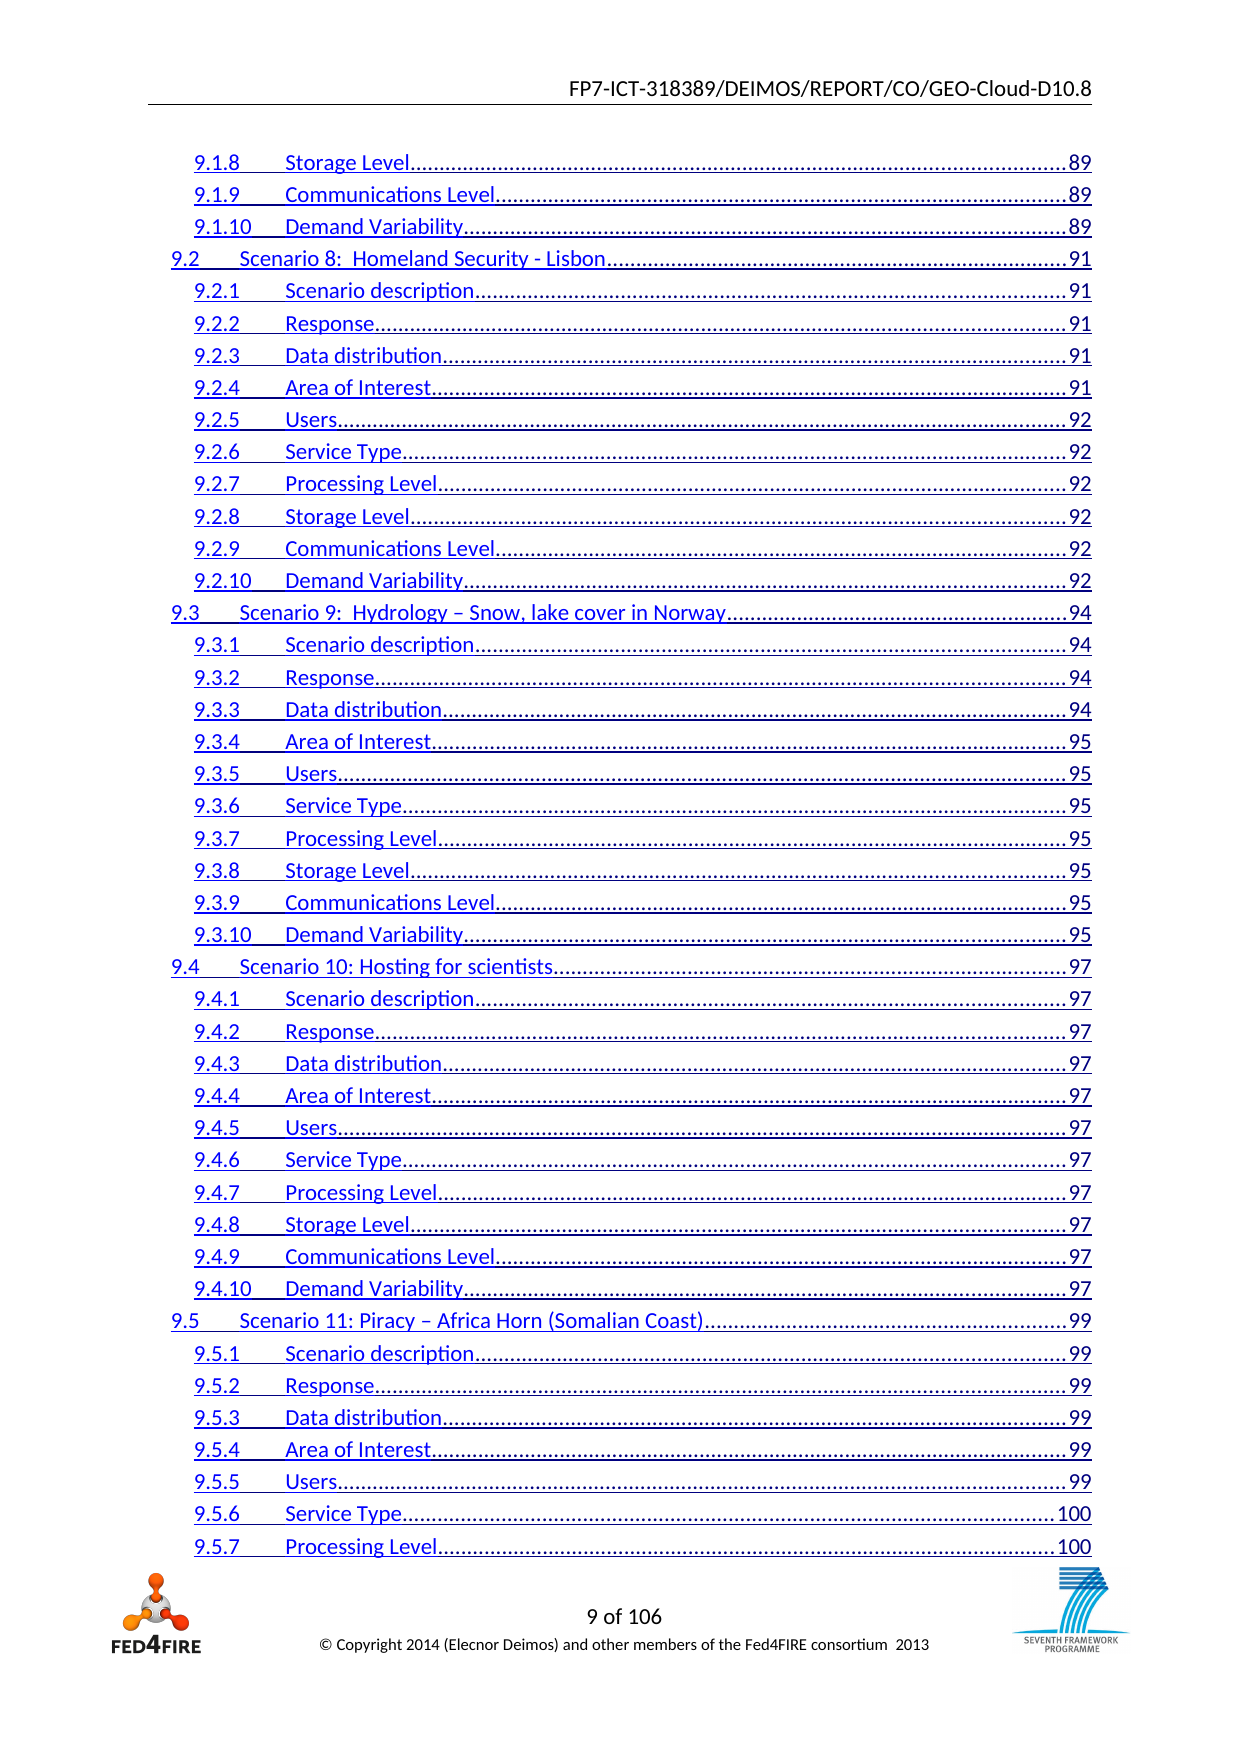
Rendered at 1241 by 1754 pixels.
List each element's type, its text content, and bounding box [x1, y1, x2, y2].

text 9.2.9 Communications Level 92 [193, 534, 1092, 558]
text 9.2.3 Data distribution 91 [193, 341, 1092, 365]
text 9.4 Scenario 10: Hosting for scientists 97 [171, 952, 1092, 977]
text 9.3.9 Communications Level 95 [193, 888, 1092, 912]
text 9.4.1 Scenario description 97 [193, 984, 1092, 1009]
text 9.2.6 Service Type 92 [193, 437, 1092, 462]
text 9.2.4 Area of Interest 91 [193, 373, 1092, 397]
text 9.2.5 Users 92 [193, 405, 1092, 429]
text 9.2 Scenario 8: Homeland Security - Lisbon 91 [171, 244, 1092, 268]
text 9.3.2 Response 94 [193, 663, 1092, 687]
text 9.2.10 Demand Variability 92 [193, 566, 1092, 590]
text 9.5.6 Service Type 100 [193, 1499, 1092, 1524]
text 9.1.10 Demand Variability 89 [193, 212, 1092, 236]
text 9.4.3 Data distribution 97 [193, 1049, 1092, 1073]
text 9.5 Scenario 11: Piracy – Africa Horn (Somalian Coast) 99 [171, 1306, 1092, 1331]
text 9.4.8 Storage Level 97 [193, 1210, 1092, 1234]
text 9.4.10 Demand Variability 97 [193, 1274, 1092, 1298]
text 9.3.6 Service Type 95 [193, 791, 1092, 816]
text 9.3.5 Users 95 [193, 759, 1092, 783]
text 9.5.1 Scenario description 99 [193, 1339, 1092, 1363]
text 9.3.1 Scenario description 94 [193, 631, 1092, 655]
text 9.2.1 Scenario description 91 [193, 276, 1092, 301]
text 9.2.2 Response 91 [193, 309, 1092, 333]
text 9.4.9 Communications Level 97 [193, 1242, 1092, 1266]
text 9.1.8 Storage Level 89 [193, 148, 1092, 172]
text 9.3 Scenario 9: Hydrology – Snow, lake cover in Norway 94 [171, 598, 1092, 622]
text 9.5.3 Data distribution 99 [193, 1403, 1092, 1427]
text 9.5.2 Response 99 [193, 1371, 1092, 1395]
text 9.5.7 Processing Level 100 [193, 1532, 1092, 1556]
text 9.3.4 Area of Interest 95 [193, 727, 1092, 751]
text 9.3.3 Data distribution 94 [193, 695, 1092, 719]
text 9.3.8 Storage Level 95 [193, 856, 1092, 880]
text 9.4.5 Users 97 [193, 1113, 1092, 1137]
text 9.1.9 Communications Level 89 [193, 180, 1092, 204]
text 9.4.6 Service Type 97 [193, 1146, 1092, 1170]
text 9.4.2 Response 97 [193, 1017, 1092, 1041]
text 9.5.4 Area of Interest 99 [193, 1435, 1092, 1459]
text 9.3.10 Demand Variability 95 [193, 920, 1092, 944]
text 9.3.7 Processing Level 95 [193, 824, 1092, 848]
text 9.4.7 Processing Level 97 [193, 1178, 1092, 1202]
text 9.2.7 Processing Level 92 [193, 469, 1092, 494]
text 9.5.5 Users 99 [193, 1467, 1092, 1492]
text 9.4.4 Area of Interest 97 [193, 1081, 1092, 1105]
text 9.2.8 Storage Level 92 [193, 502, 1092, 526]
